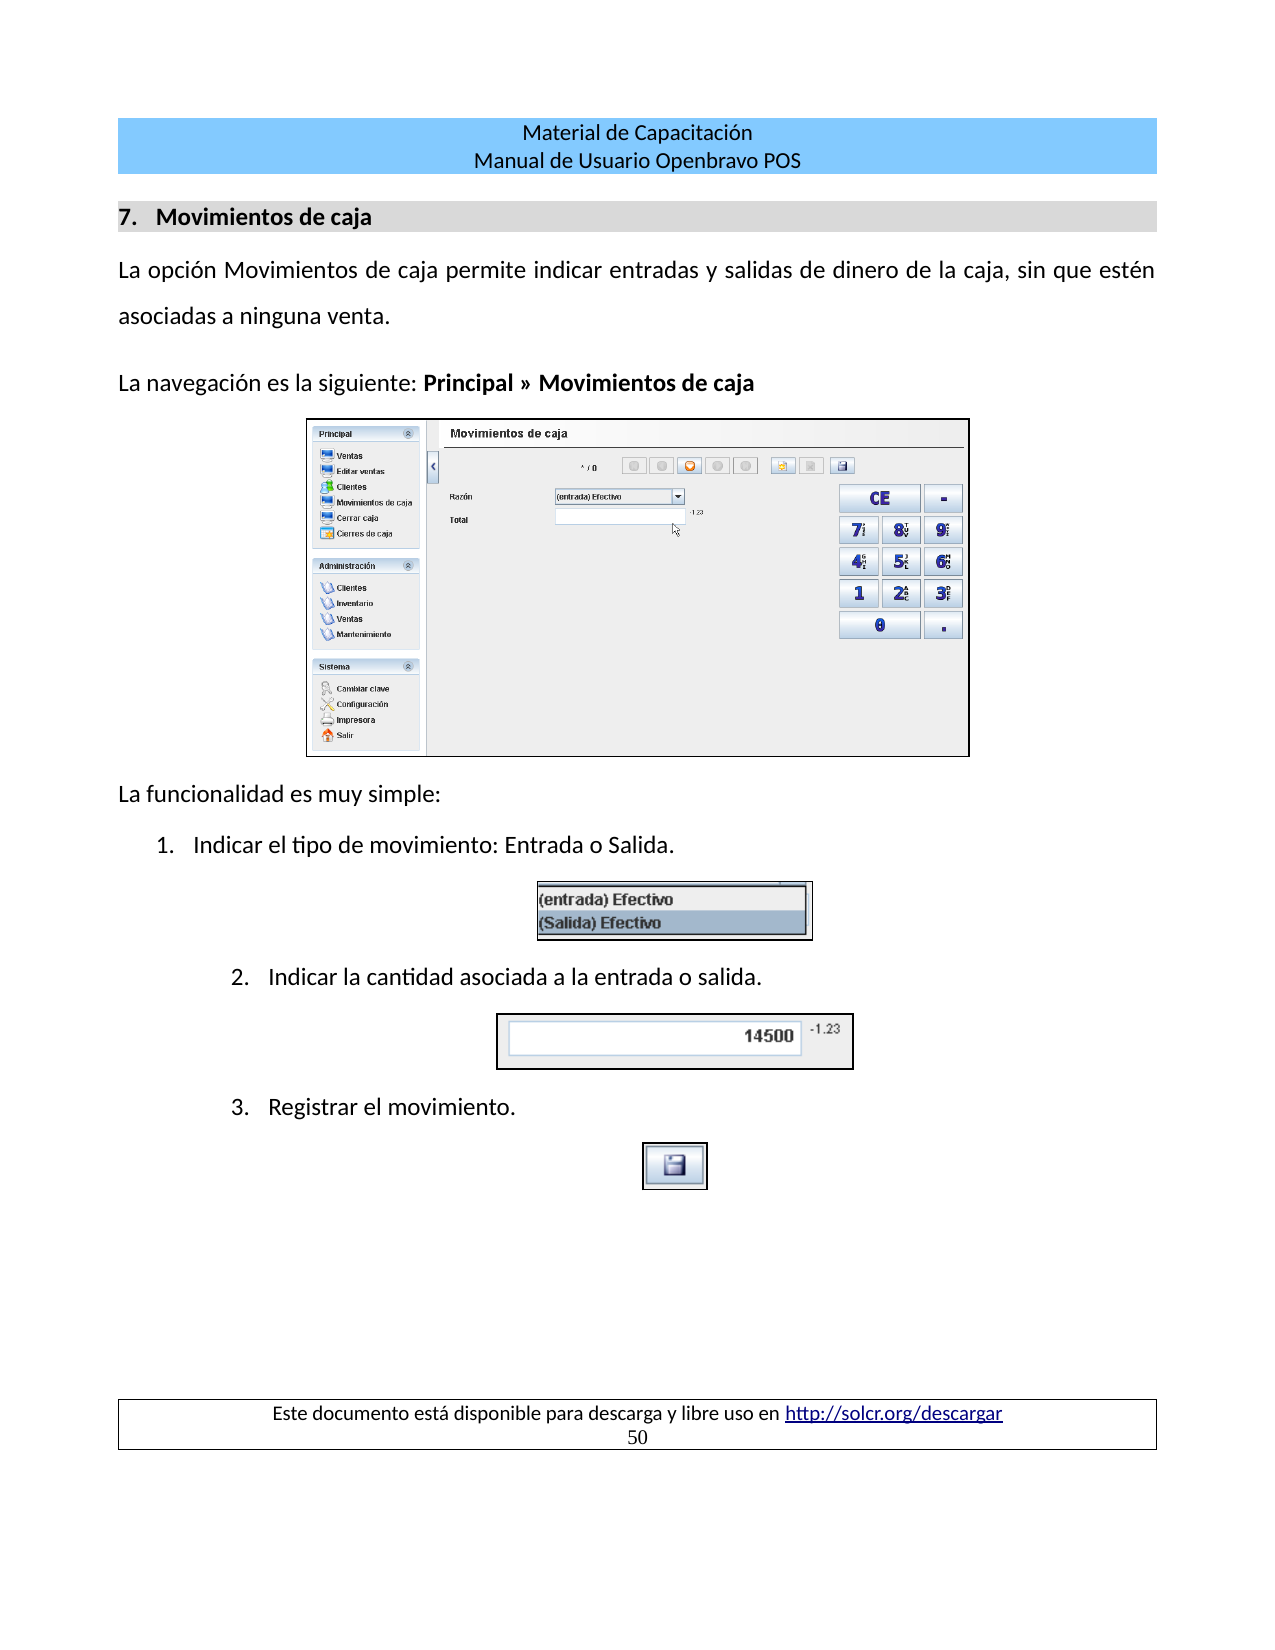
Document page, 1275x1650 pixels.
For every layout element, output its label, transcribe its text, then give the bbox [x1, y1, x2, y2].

list Indicar la cantidad asociada a la entrada o salida. [231, 961, 1157, 992]
text La opción Movimientos de caja permite indicar entradas y salidas de dinero de la caja, sin que estén asociadas a ninguna venta. [118, 255, 1157, 331]
text La funcionalidad es muy simple: [118, 778, 1157, 808]
list Indicar el tipo de movimiento: Entrada o Salida. [156, 829, 1157, 860]
list Registrar el movimiento. [231, 1091, 1157, 1121]
text La navegación es la siguiente: Principal » Movimientos de caja [118, 367, 1157, 397]
list Movimientos de caja [118, 201, 1157, 232]
